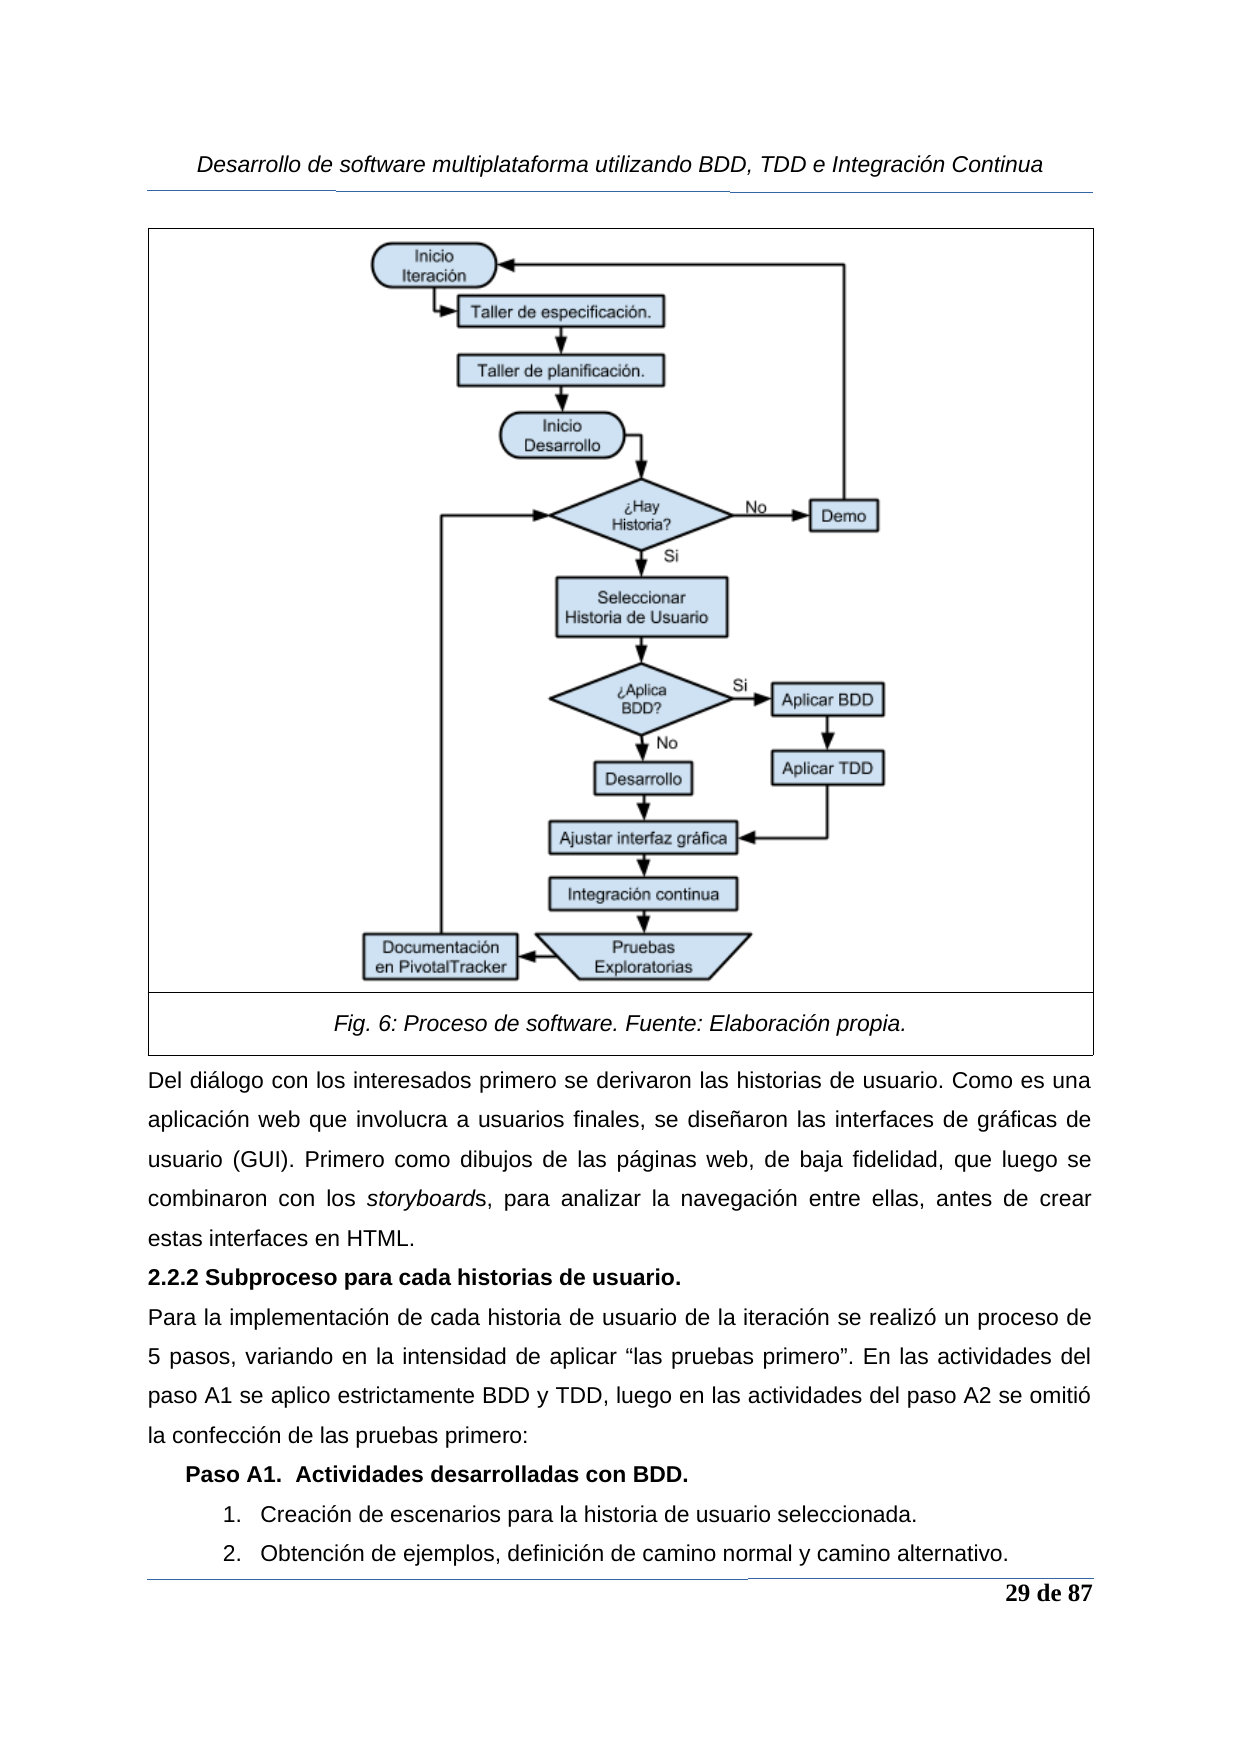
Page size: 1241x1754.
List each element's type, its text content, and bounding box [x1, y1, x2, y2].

list Obtención de ejemplos, definición de camino normal y camino alternativo. [223, 1540, 1093, 1567]
list Del diálogo con los interesados primero se derivaron las historias de usuario. Como es una aplicación web que involucra a usuarios finales, se diseñaron las interfaces de gráficas de usuario (GUI). Primero como dibujos de las páginas web, de baja fidelidad, que luego se combinaron con los storyboards, para analizar la navegación entre ellas, antes de crear estas interfaces en HTML. [148, 1067, 1093, 1251]
list Creación de escenarios para la historia de usuario seleccionada. [223, 1501, 1093, 1527]
picture [348, 233, 893, 987]
text Para la implementación de cada historia de usuario de la iteración se realizó un proceso de 5 pasos, variando en la intensidad de aplicar “las pruebas primero”. En las actividades del paso A1 se aplico estrictamente BDD y TDD, luego en las actividades del paso A2 se omitió la confección de las pruebas primero: [148, 1303, 1093, 1448]
list Actividades desarrolladas con BDD. [185, 1461, 1093, 1488]
table_header [149, 229, 1093, 992]
text 2.2.2 Subproceso para cada historias de usuario. [148, 1264, 1093, 1290]
table_cell Fig. 6: Proceso de software. Fuente: Elaboración propia. [149, 993, 1093, 1055]
